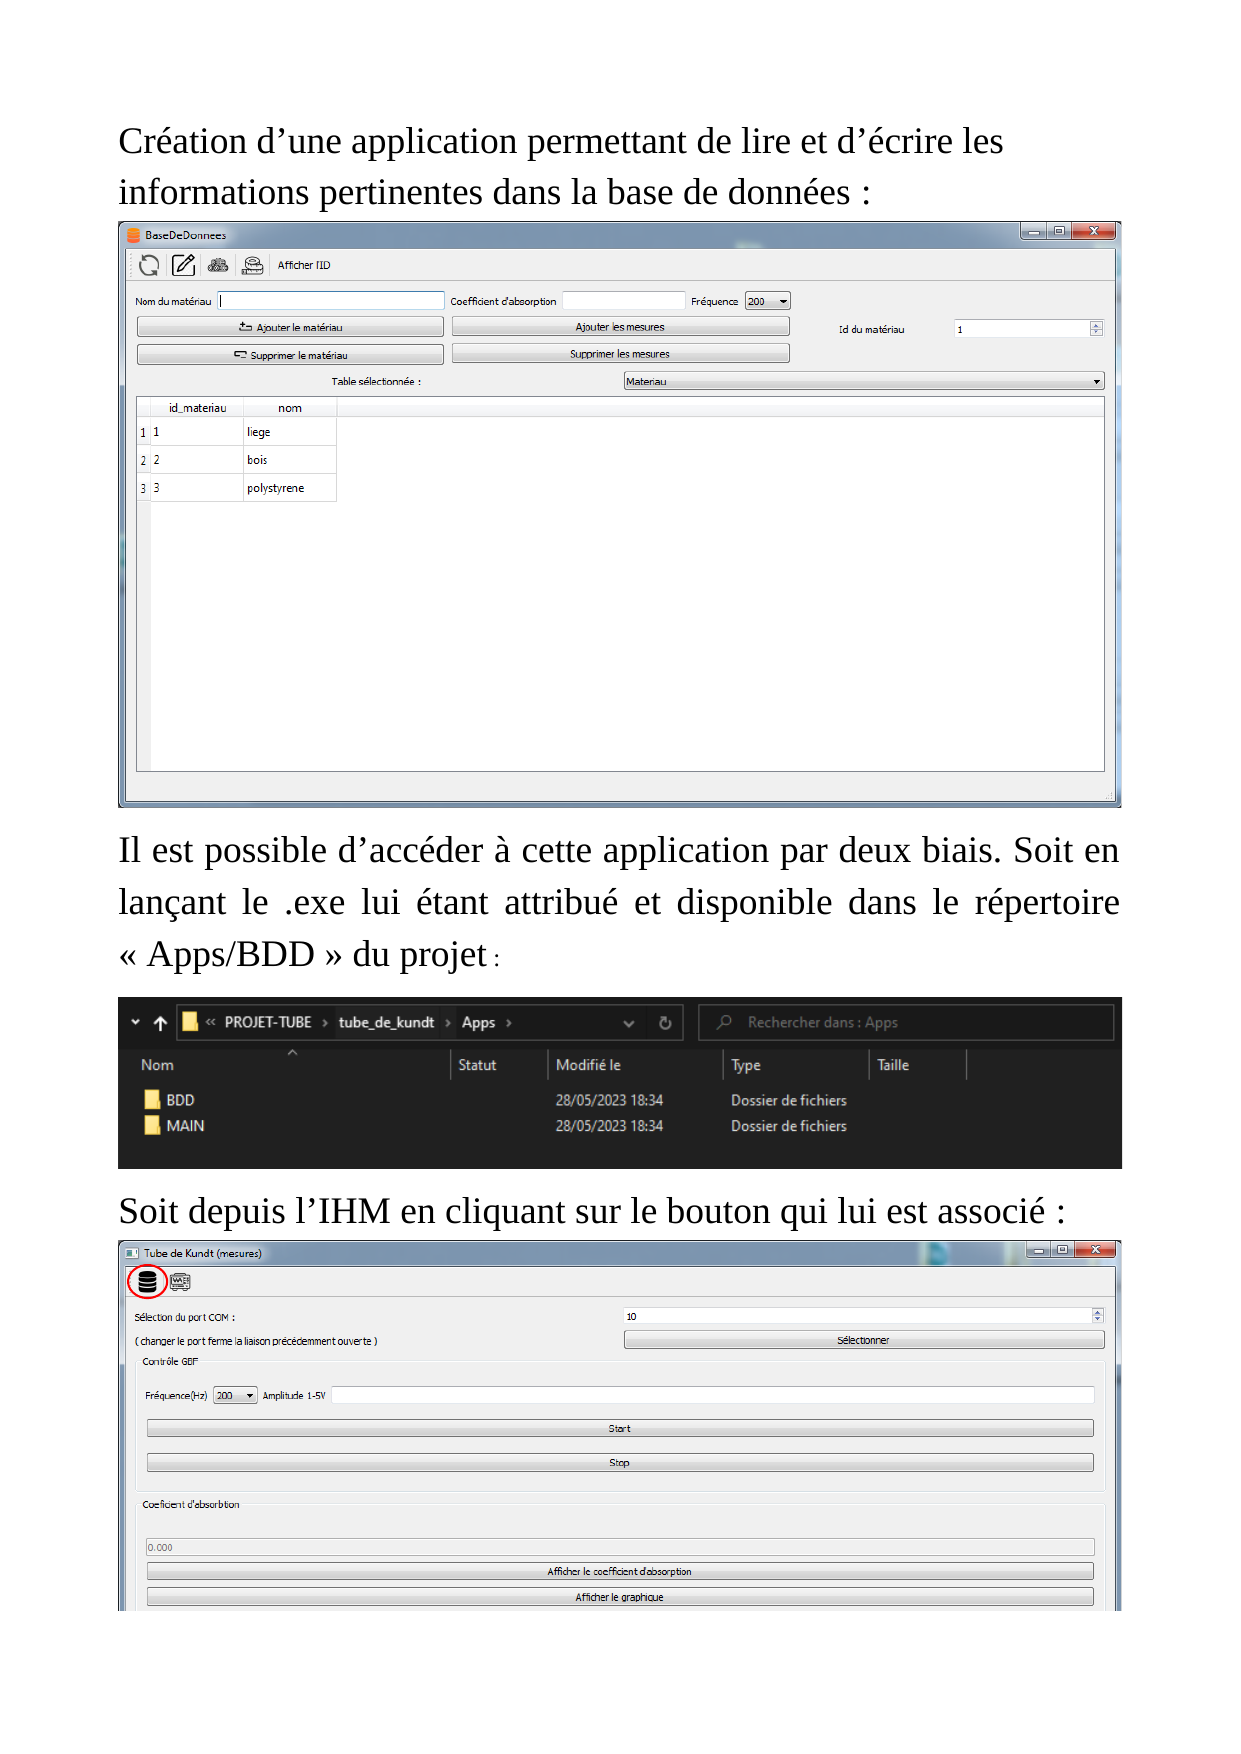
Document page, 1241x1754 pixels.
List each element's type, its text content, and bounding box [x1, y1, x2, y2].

picture [118, 997, 1123, 1169]
text Soit depuis l’IHM en cliquant sur le bouton qui lui est associé : [118, 1189, 1122, 1240]
text Création d’une application permettant de lire et d’écrire les informations pertinentes dans la base de données : [118, 118, 1122, 221]
text Il est possible d’accéder à cette application par deux biais. Soit en lançant le .exe lui étant attribué et disponible dans le répertoire « Apps/BDD » du projet : [118, 828, 1122, 974]
picture [118, 1240, 1122, 1611]
picture [118, 221, 1122, 808]
